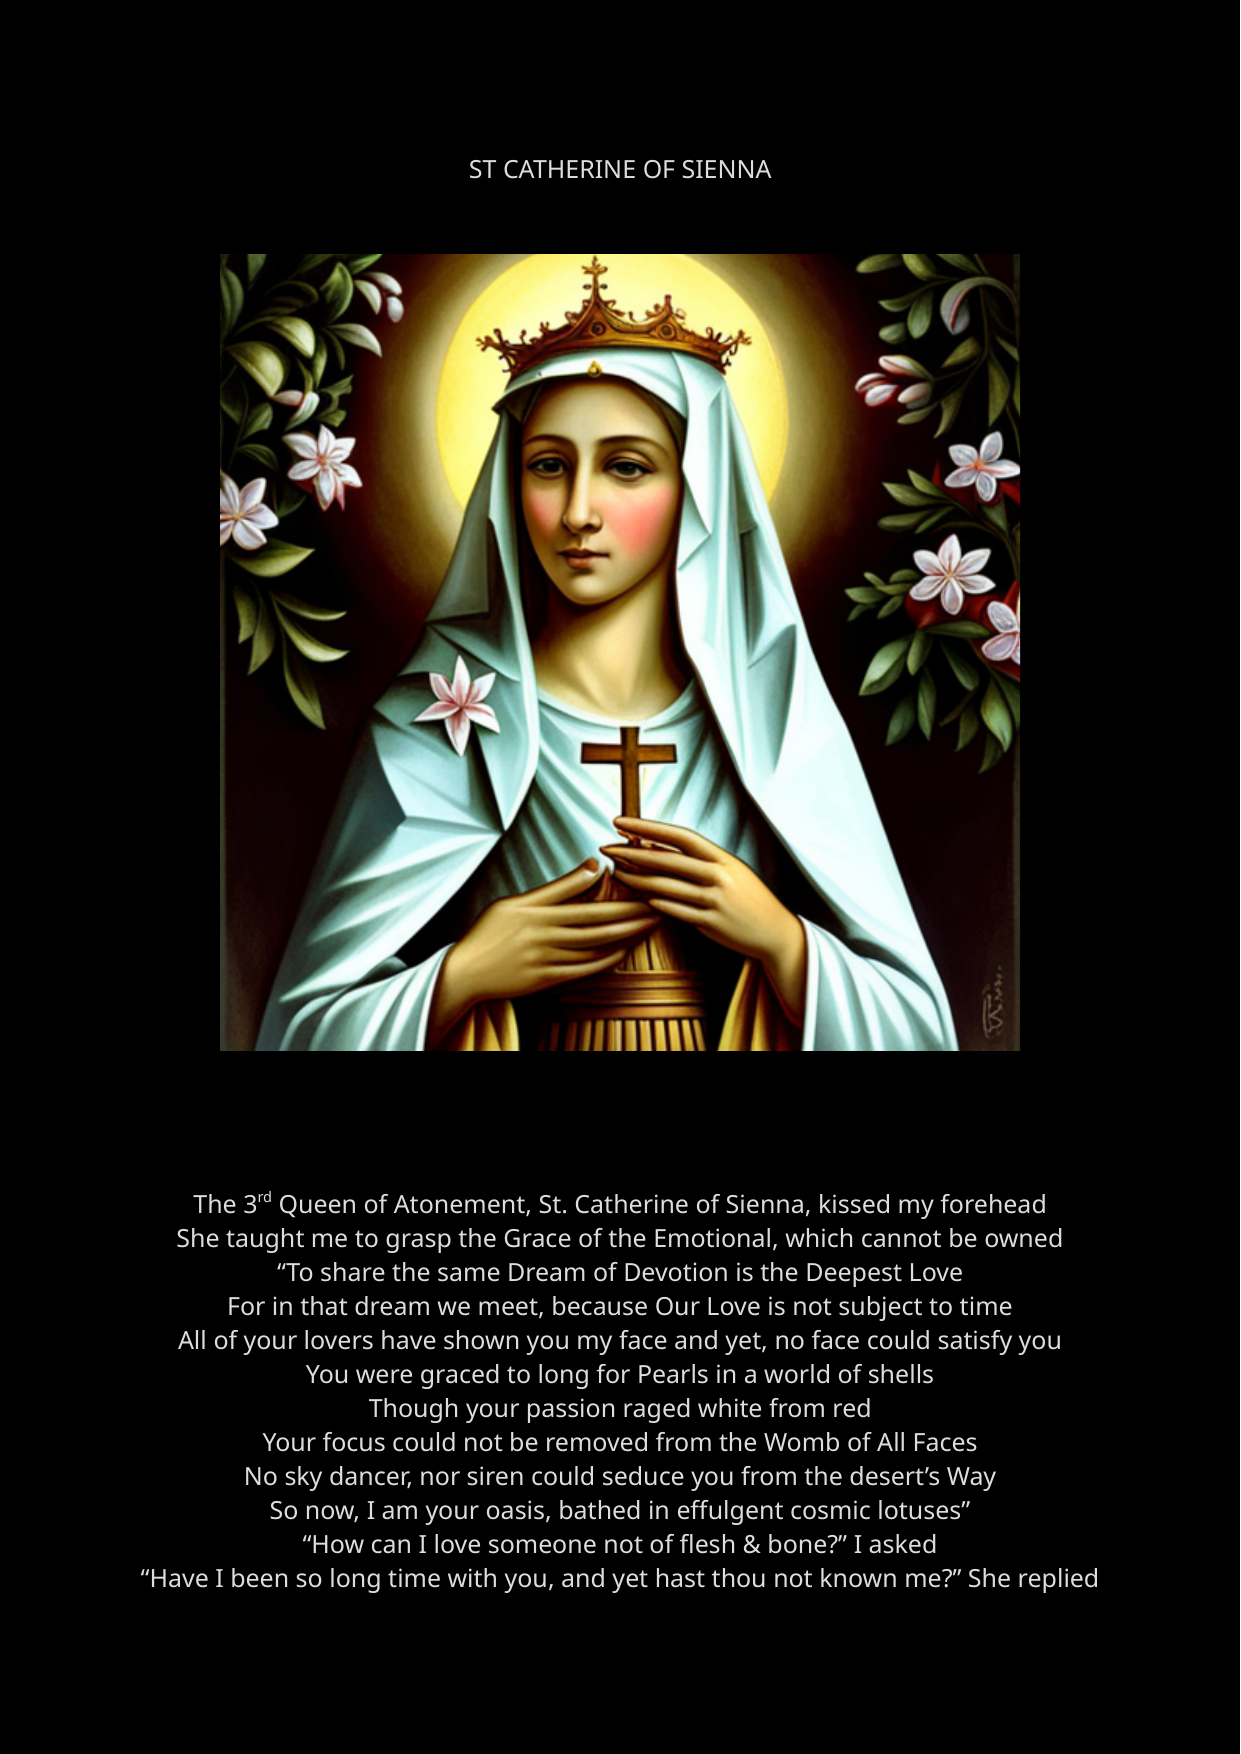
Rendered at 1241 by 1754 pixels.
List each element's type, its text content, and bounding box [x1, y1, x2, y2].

text ST CATHERINE OF SIENNA [118, 152, 1122, 186]
text For in that dream we meet, because Our Love is not subject to time [118, 1288, 1122, 1322]
text All of your lovers have shown you my face and yet, no face could satisfy you [118, 1322, 1122, 1357]
text So now, I am your oasis, bathed in effulgent cosmic lotuses” [118, 1493, 1122, 1527]
text Though your passion raged white from red [118, 1391, 1122, 1425]
text Your focus could not be removed from the Womb of All Faces [118, 1425, 1122, 1459]
text No sky dancer, nor siren could seduce you from the desert’s Way [118, 1459, 1122, 1493]
text The 3rd Queen of Atonement, St. Catherine of Sienna, kissed my forehead [118, 1186, 1122, 1220]
picture [220, 254, 1020, 1051]
text She taught me to grasp the Grace of the Emotional, which cannot be owned [118, 1220, 1122, 1254]
text “To share the same Dream of Devotion is the Deepest Love [118, 1254, 1122, 1288]
text “Have I been so long time with you, and yet hast thou not known me?” She replied [118, 1561, 1122, 1595]
text “How can I love someone not of flesh & bone?” I asked [118, 1527, 1122, 1561]
text You were graced to long for Pearls in a world of shells [118, 1357, 1122, 1391]
